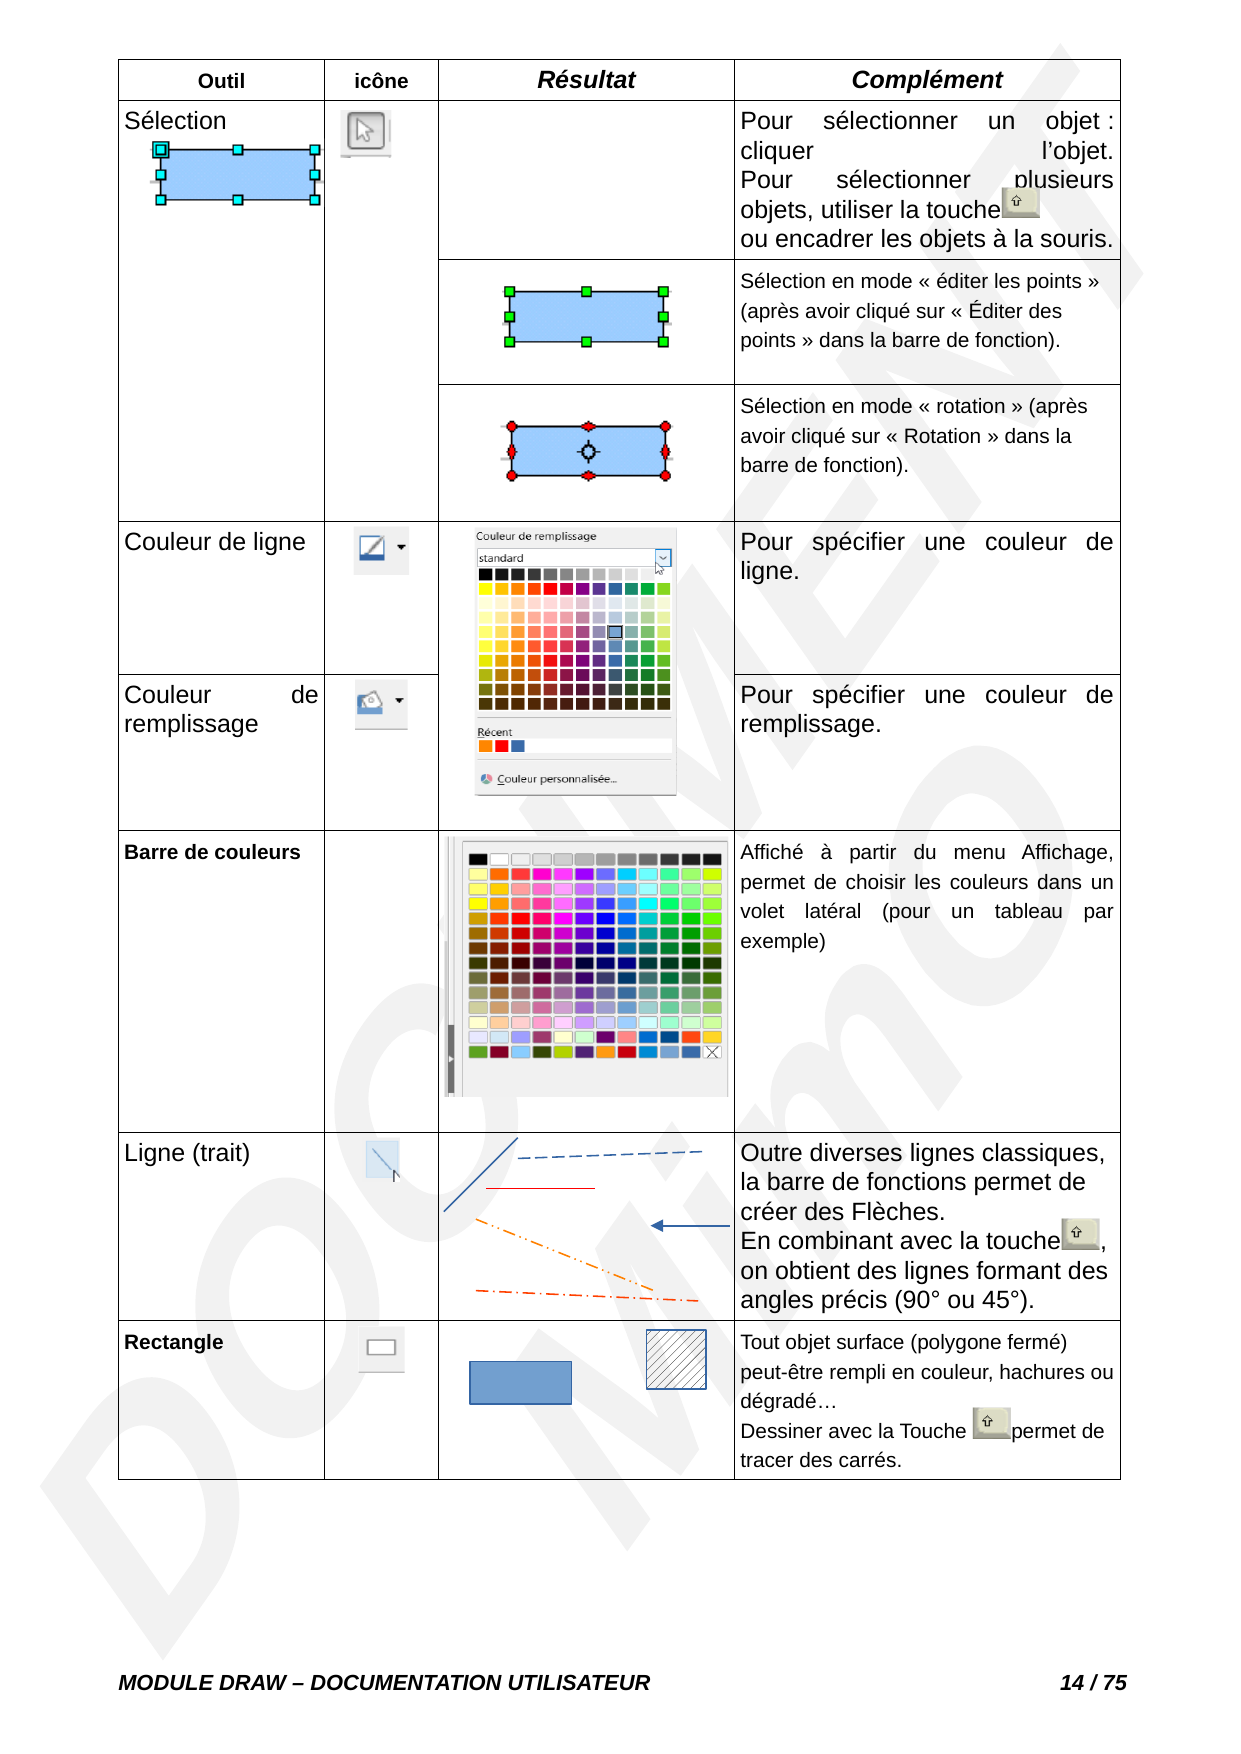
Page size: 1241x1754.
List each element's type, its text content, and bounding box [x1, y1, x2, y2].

picture [358, 1326, 405, 1373]
table_cell Tout objet surface (polygone fermé) peut-être rempli en couleur, hachures ou dégradé… Dessiner avec la Touche permet de tracer des carrés. [735, 1321, 1120, 1479]
picture [1061, 1218, 1100, 1250]
table_cell [439, 1133, 734, 1320]
table_cell [325, 1321, 438, 1479]
table_header Outil [119, 60, 324, 100]
picture [353, 526, 410, 575]
table_cell [439, 101, 734, 259]
table_cell Pour spécifier une couleur de remplissage. [735, 675, 1120, 830]
table_cell Sélection en mode « éditer les points » (après avoir cliqué sur « Éditer des points » dans la barre de fonction). [735, 260, 1120, 384]
picture [362, 1137, 400, 1182]
table_cell Outre diverses lignes classiques, la barre de fonctions permet de créer des Flèches. En combinant avec la touche, on obtient des lignes formant des angles précis (90° ou 45°). [735, 1133, 1120, 1320]
table_cell Rectangle [119, 1321, 324, 1479]
table_cell [439, 831, 734, 1132]
table_cell Couleur de ligne [119, 522, 324, 674]
picture [502, 283, 672, 349]
table_cell Barre de couleurs [119, 831, 324, 1132]
table_header Résultat [439, 60, 734, 100]
table_cell Affiché à partir du menu Affichage, permet de choisir les couleurs dans un volet latéral (pour un tableau par exemple) [735, 831, 1120, 1132]
table_header icône [325, 60, 438, 100]
picture [474, 527, 677, 796]
table_cell [325, 101, 438, 521]
picture [444, 836, 729, 1097]
table_cell Ligne (trait) [119, 1133, 324, 1320]
table_cell Pour sélectionner un objet : cliquer l’objet. Pour sélectionner plusieurs objets, utiliser la touche ou encadrer les objets à la souris. [735, 101, 1120, 259]
table_cell [439, 1321, 734, 1479]
picture [972, 1407, 1011, 1439]
table_cell [325, 1133, 438, 1320]
table_cell Sélection en mode « rotation » (après avoir cliqué sur « Rotation » dans la barre de fonction). [735, 385, 1120, 521]
table_cell [439, 385, 734, 521]
table_cell Couleur de remplissage [119, 675, 324, 830]
picture [355, 679, 408, 730]
table_cell [325, 675, 438, 830]
table_cell Sélection [119, 101, 324, 521]
picture [149, 138, 325, 207]
table_cell [439, 260, 734, 384]
table_cell [325, 831, 438, 1132]
table_header Complément [735, 60, 1120, 100]
picture [340, 110, 392, 158]
table_cell Pour spécifier une couleur de ligne. [735, 522, 1120, 674]
picture [500, 413, 674, 486]
table_cell [325, 522, 438, 674]
picture [1001, 187, 1040, 218]
table_cell [439, 522, 734, 830]
